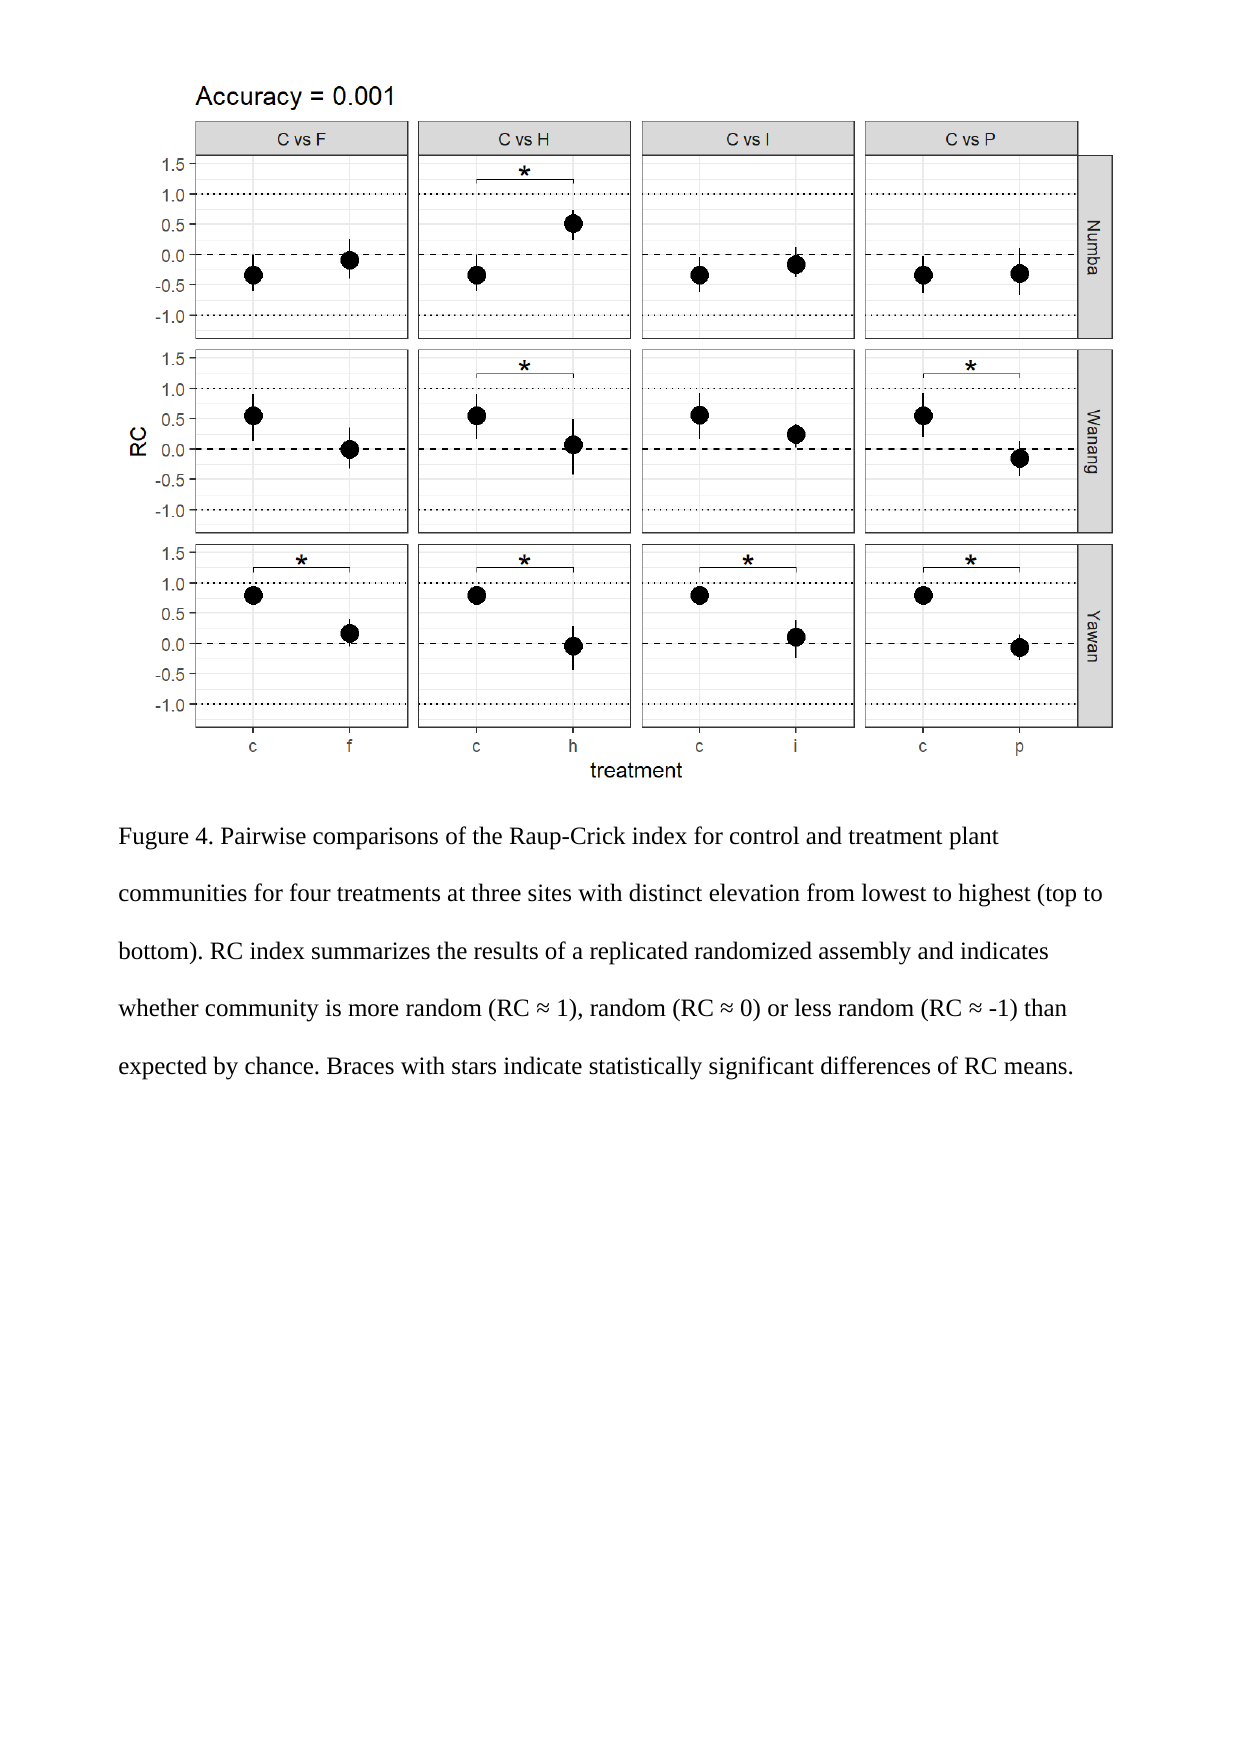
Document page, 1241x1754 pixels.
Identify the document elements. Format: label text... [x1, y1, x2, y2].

text Fugure 4. Pairwise comparisons of the Raup-Crick index for control and treatment plant communities for four treatments at three sites with distinct elevation from lowest to highest (top to bottom). RC index summarizes the results of a replicated randomized assembly and indicates whether community is more random (RC ≈ 1), random (RC ≈ 0) or less random (RC ≈ -1) than expected by chance. Braces with stars indicate statistically significant differences of RC means. [118, 792, 1122, 1079]
